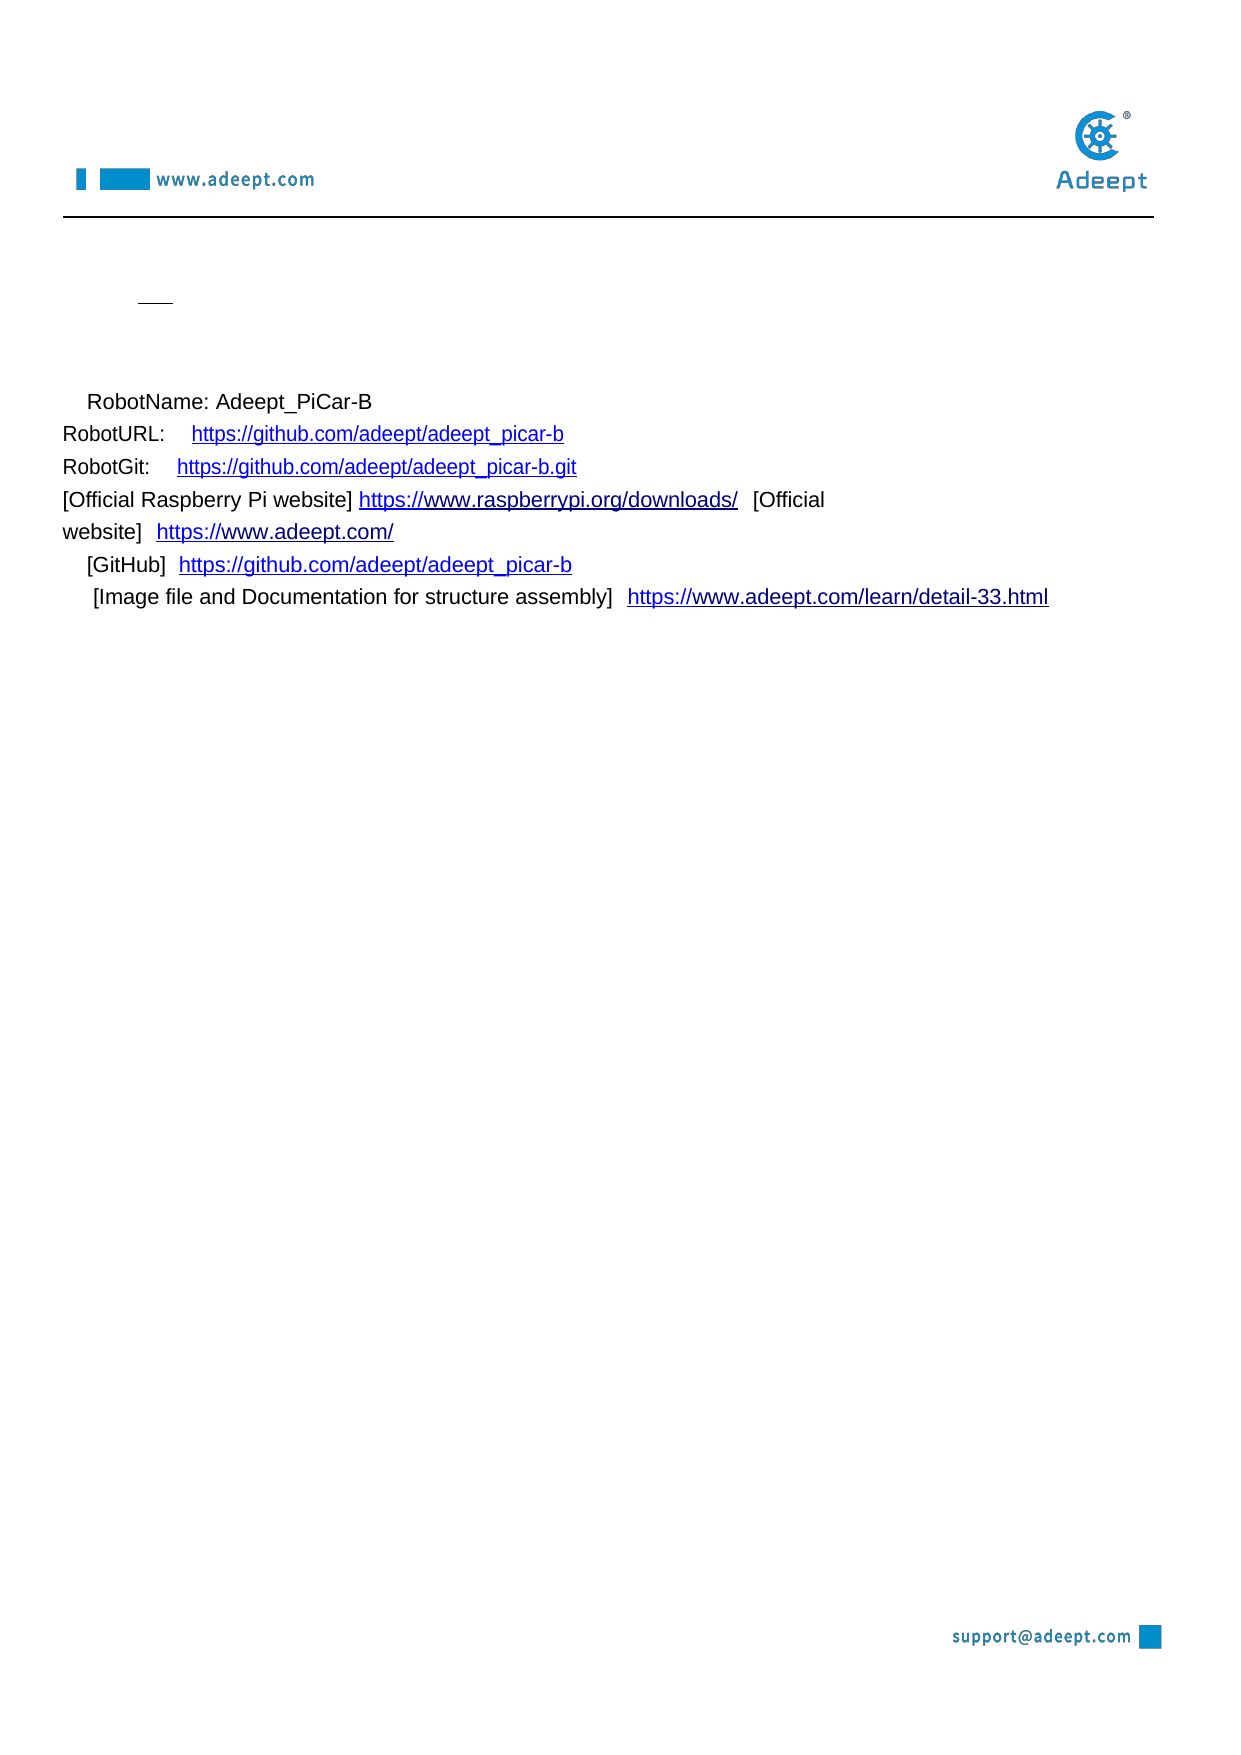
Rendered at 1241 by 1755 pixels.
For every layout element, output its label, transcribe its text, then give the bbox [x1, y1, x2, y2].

text RobotURL: https://github.com/adeept/adeept_picar-b RobotGit: https://github.com/adeept/adeept_picar-b.git [62, 421, 607, 479]
list Resources Link [87, 311, 1130, 364]
text RobotName: Adeept_PiCar-B [87, 389, 1178, 414]
text [Image file and Documentation for structure assembly] https://www.adeept.com/learn/detail-33.html [93, 584, 1178, 609]
text [GitHub] https://github.com/adeept/adeept_picar-b [87, 552, 1178, 577]
text [Official Raspberry Pi website] https://www.raspberrypi.org/downloads/ [Official website] https://www.adeept.com/ [62, 486, 825, 544]
